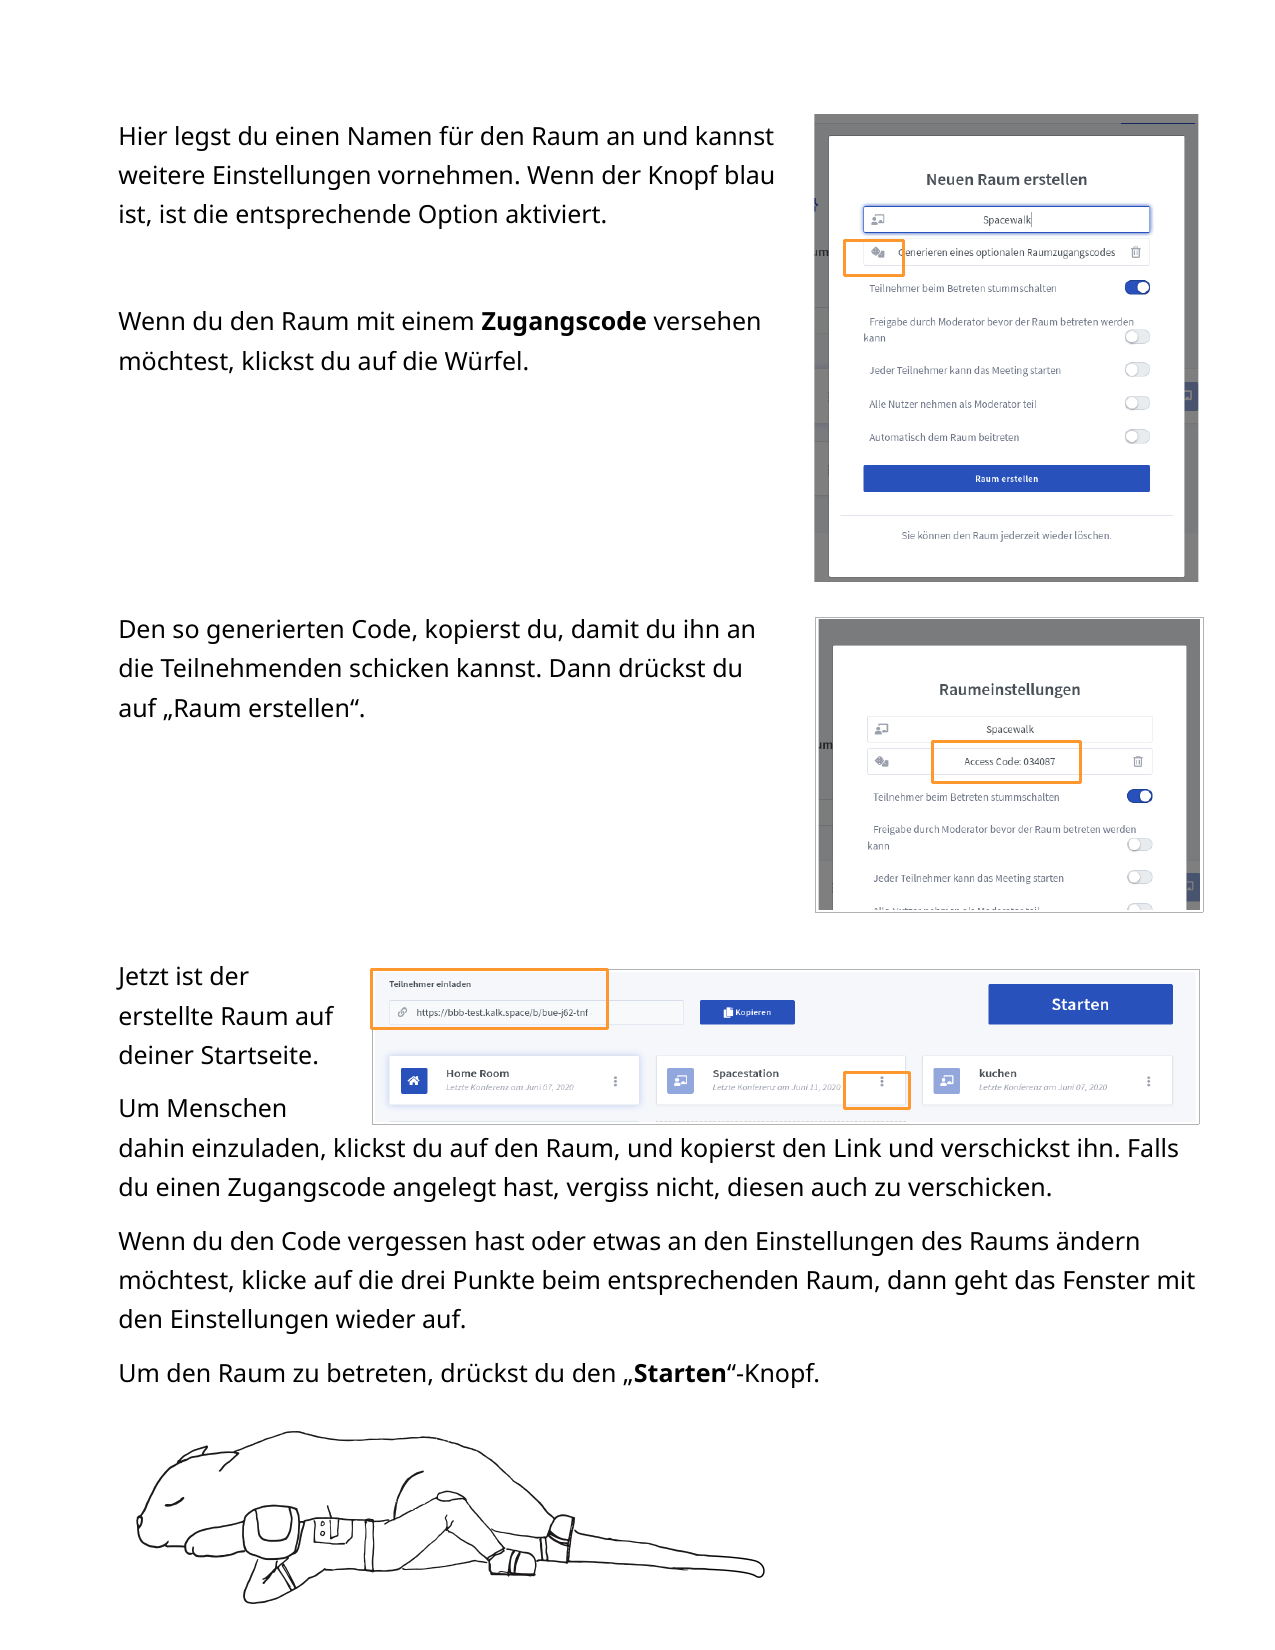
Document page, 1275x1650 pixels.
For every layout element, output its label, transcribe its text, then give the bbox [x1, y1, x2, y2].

text Um Menschen dahin einzuladen, klickst du auf den Raum, und kopierst den Link und verschickst ihn. Falls du einen Zugangscode angelegt hast, vergiss nicht, diesen auch zu verschicken. [118, 1091, 1216, 1203]
text Um den Raum zu betreten, drückst du den „Starten“-Knopf. [118, 1355, 1216, 1389]
picture [814, 114, 1199, 582]
picture [136, 1431, 786, 1604]
text Wenn du den Raum mit einem Zugangscode versehen möchtest, klickst du auf die Würfel. [118, 304, 814, 377]
text Hier legst du einen Namen für den Raum an und kannst weitere Einstellungen vornehmen. Wenn der Knopf blau ist, ist die entsprechende Option aktiviert. [118, 118, 814, 231]
picture [375, 972, 1196, 1122]
text [373, 970, 1199, 1124]
picture [375, 972, 606, 1027]
picture [818, 619, 1200, 910]
text Den so generierten Code, kopierst du, damit du ihn an die Teilnehmenden schicken kannst. Dann drückst du auf „Raum erstellen“. [118, 612, 1216, 724]
text [816, 618, 1203, 912]
text Jetzt ist der erstellte Raum auf deiner Startseite. [118, 959, 1216, 1071]
text Wenn du den Code vergessen hast oder etwas an den Einstellungen des Raums ändern möchtest, klicke auf die drei Punkte beim entsprechenden Raum, dann geht das Fenster mit den Einstellungen wieder auf. [118, 1223, 1216, 1336]
